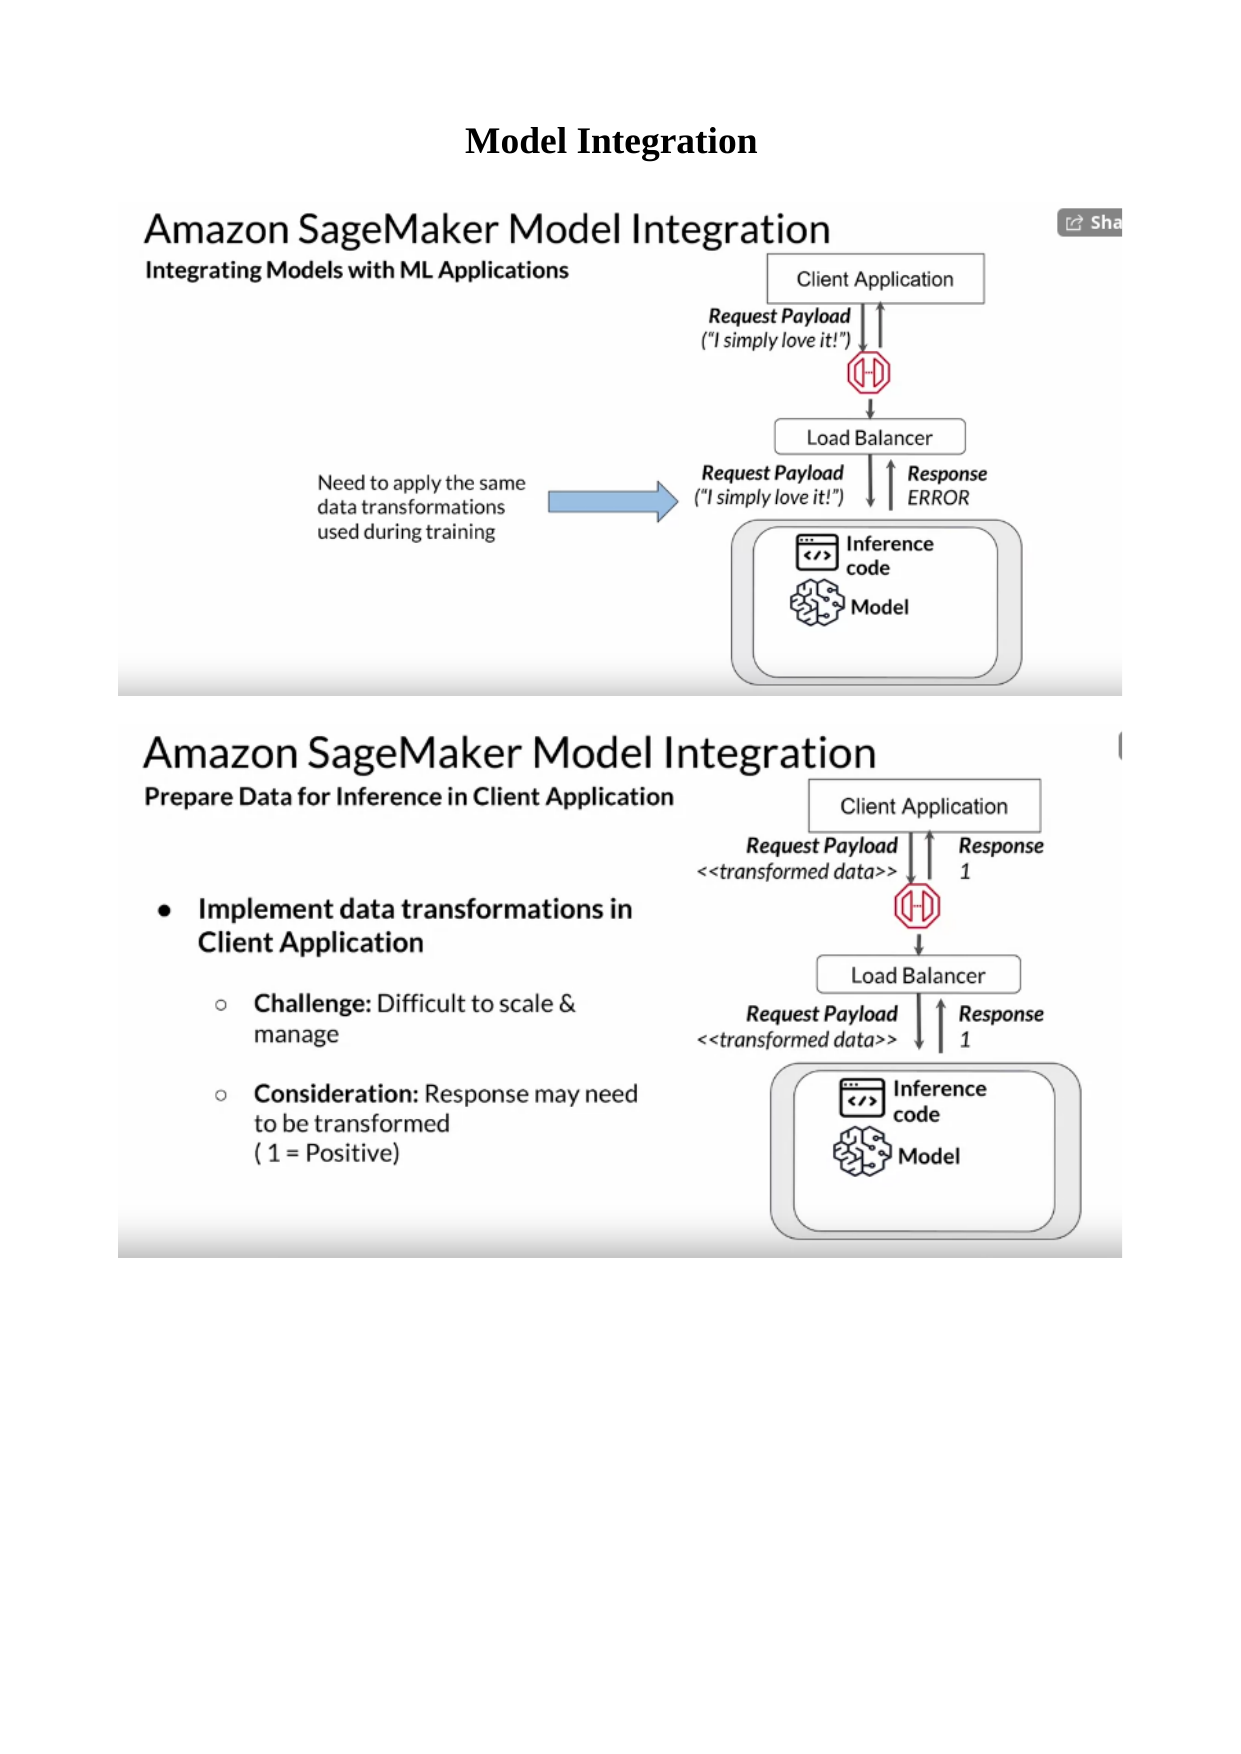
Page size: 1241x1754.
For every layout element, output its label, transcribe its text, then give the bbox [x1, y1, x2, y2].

picture [118, 202, 1123, 696]
picture [118, 724, 1123, 1258]
subtitle Model Integration [118, 118, 1122, 161]
